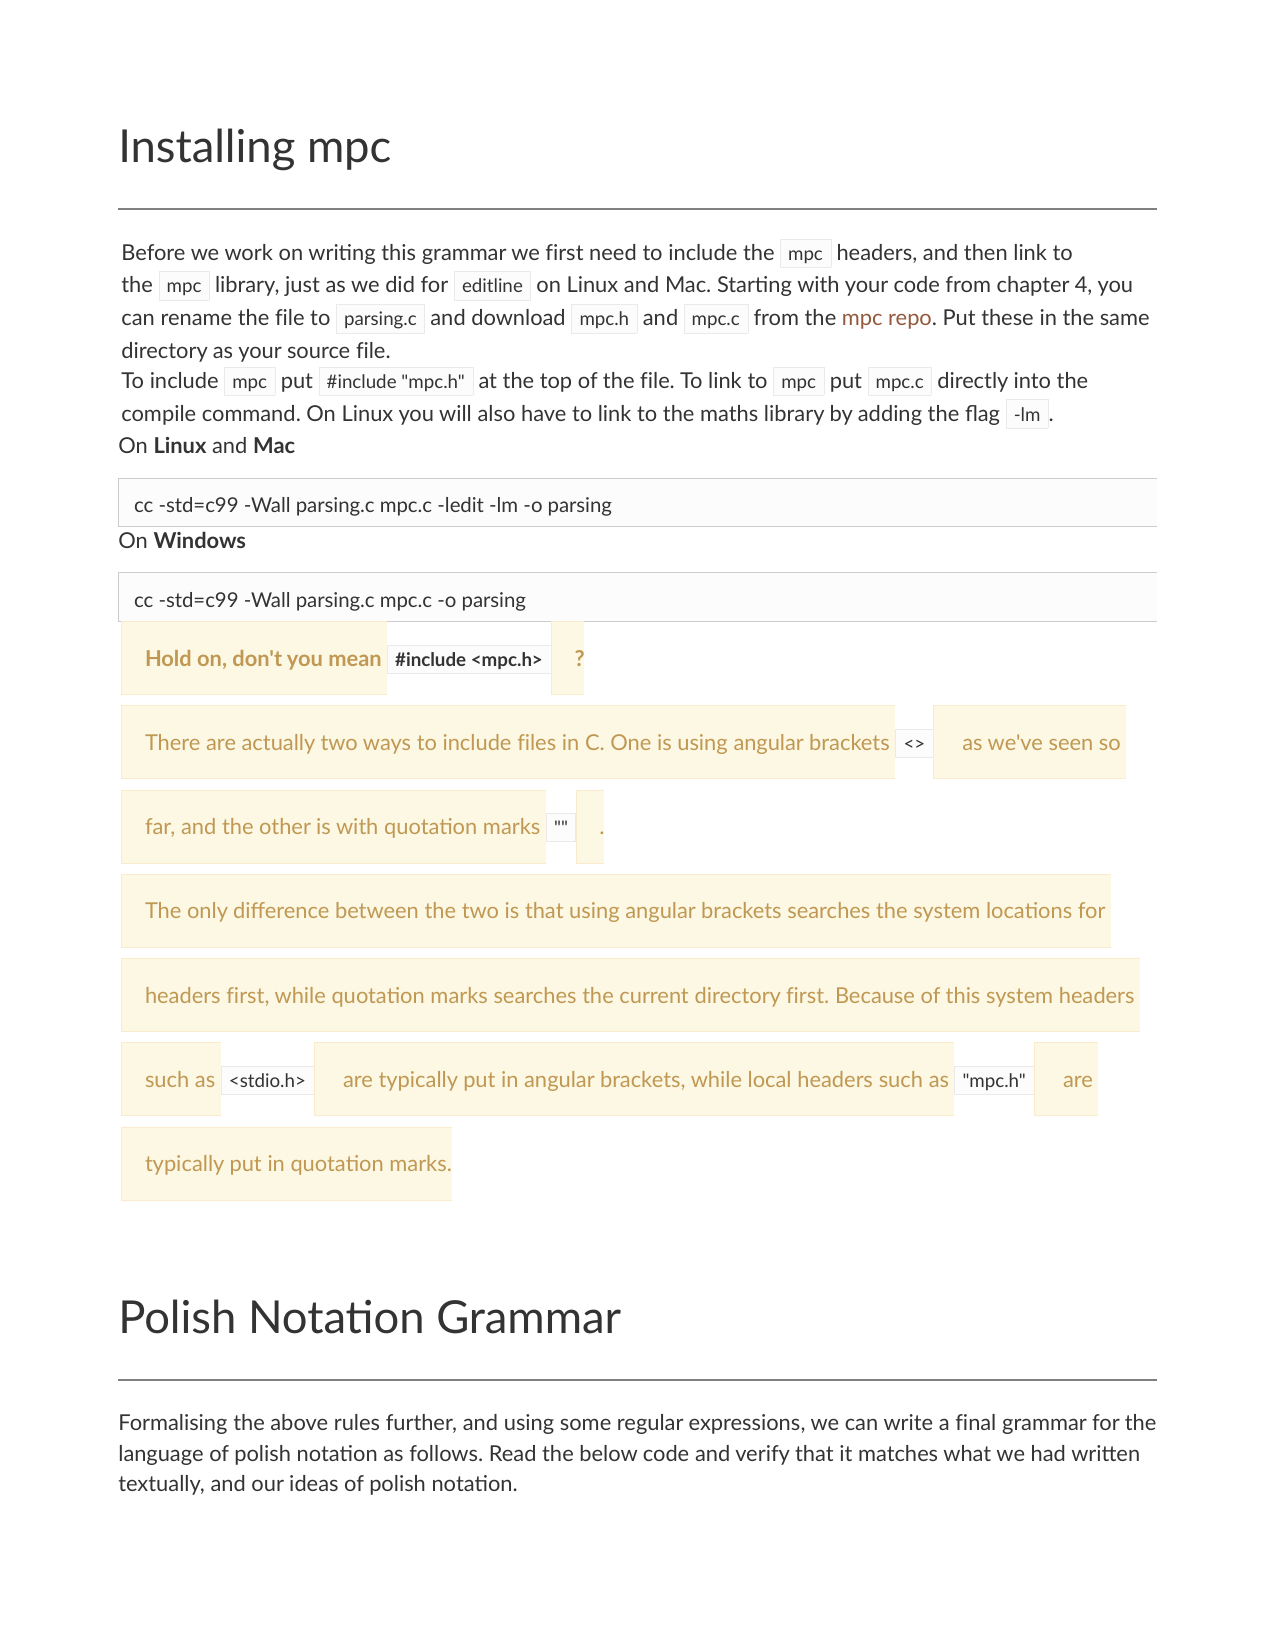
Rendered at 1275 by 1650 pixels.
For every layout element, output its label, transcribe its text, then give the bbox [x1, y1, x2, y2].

text Hold on, don't you mean #include <mpc.h> [122, 622, 551, 694]
text Formalising the above rules further, and using some regular expressions, we can write a final grammar for the language of polish notation as follows. Read the below code and verify that it matches what we had written textually, and our ideas of polish notation. [118, 1409, 1157, 1496]
text cc -std=c99 -Wall parsing.c mpc.c -ledit -lm -o parsing [119, 479, 1157, 526]
text Before we work on writing this grammar we first need to include the mpc headers, and then link to the mpc library, just as we did for editline on Linux and Mac. Starting with your code from chapter 4, you can rename the file to parsing.c and download mpc.h and mpc.c from the mpc repo. Put these in the same directory as your source file. [121, 238, 1154, 363]
text cc -std=c99 -Wall parsing.c mpc.c -o parsing [119, 573, 1157, 621]
text There are actually two ways to include files in C. One is using angular brackets <> as we've seen so far, and the other is with quotation marks "". [121, 705, 1154, 863]
subtitle Polish Notation Grammar [118, 1289, 1157, 1343]
text The only difference between the two is that using angular brackets searches the system locations for headers first, while quotation marks searches the current directory first. Because of this system headers such as <stdio.h> are typically put in angular brackets, while local headers such as "mpc.h" are typically put in quotation marks. [121, 874, 1154, 1200]
text On Windows [118, 527, 1157, 553]
text ? [552, 622, 1154, 694]
text On Linux and Mac [118, 432, 1157, 458]
text To include mpc put #include "mpc.h" at the top of the file. To link to mpc put mpc.c directly into the compile command. On Linux you will also have to link to the maths library by adding the flag -lm. [121, 367, 1154, 428]
subtitle Installing mpc [118, 118, 1157, 172]
